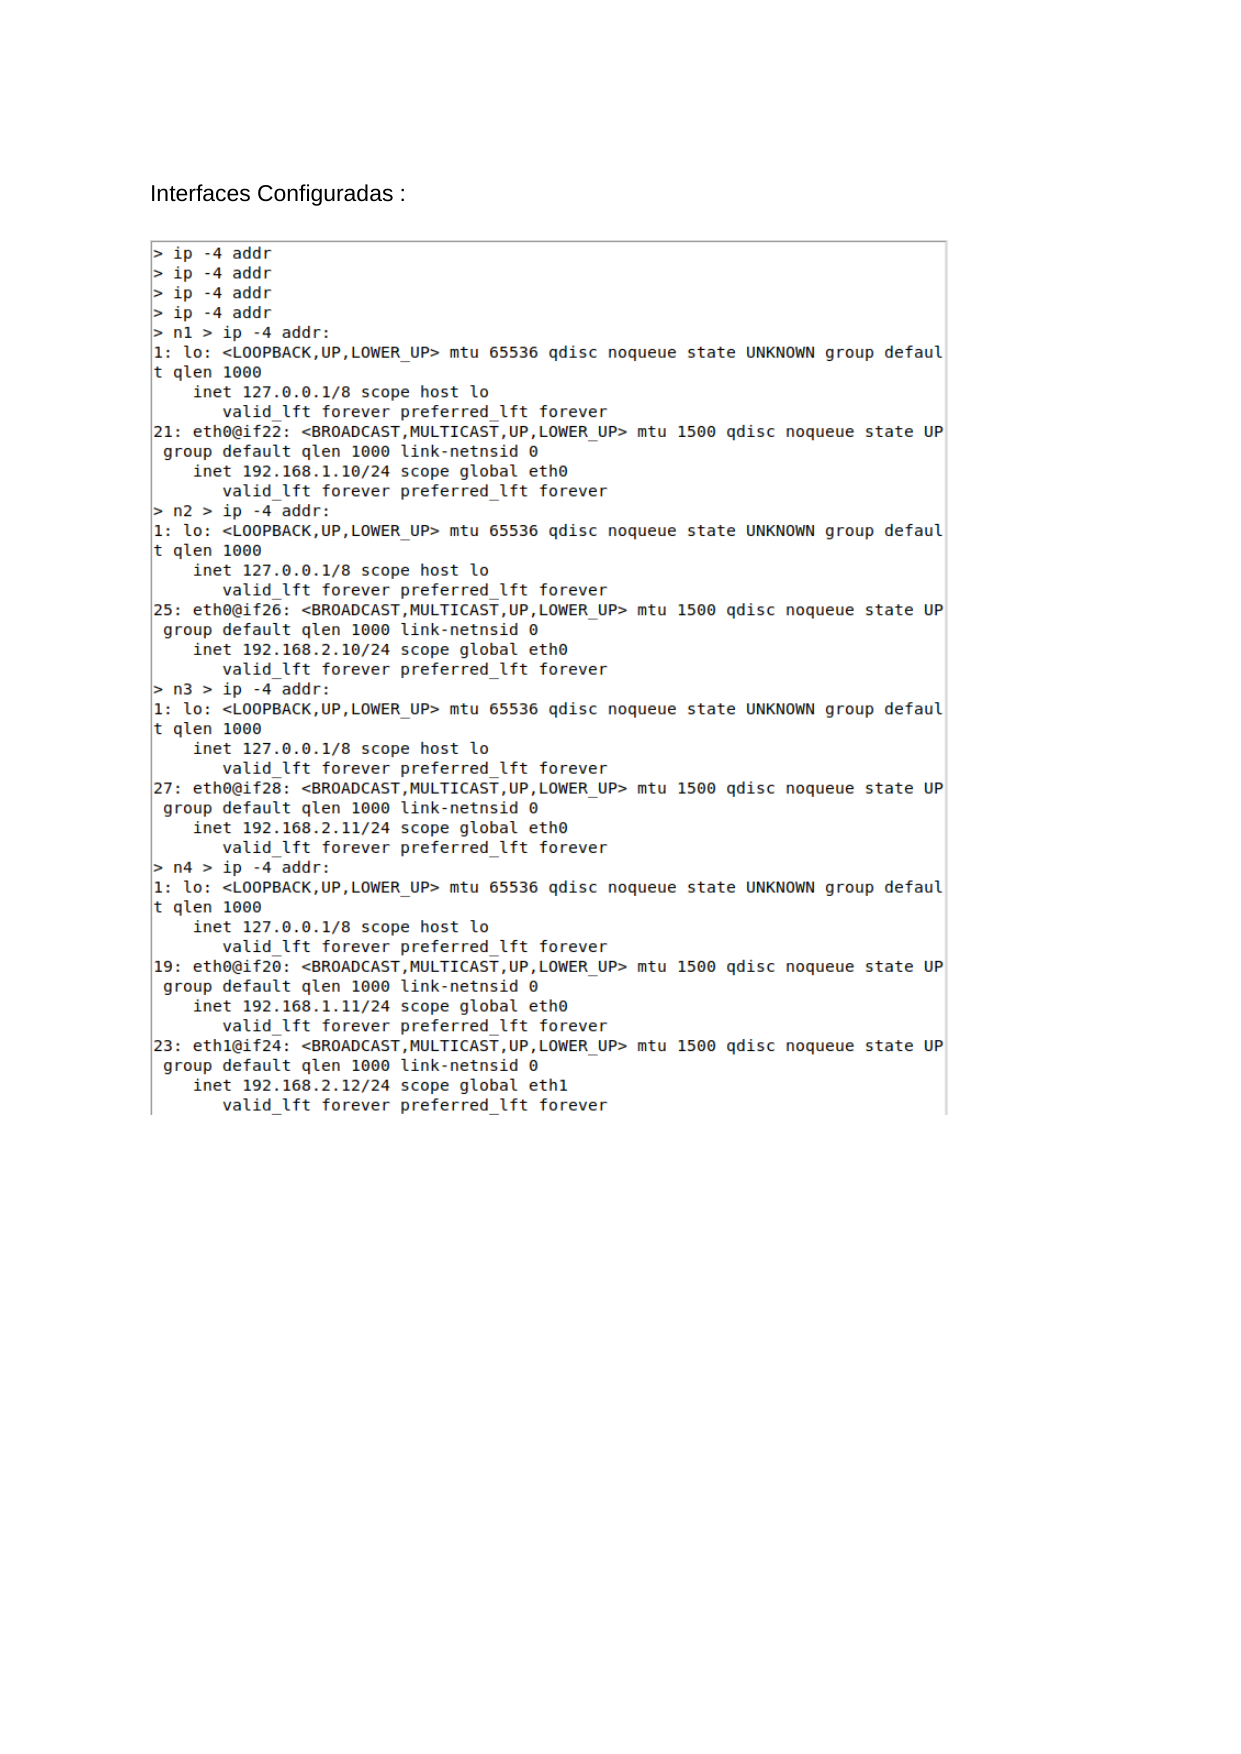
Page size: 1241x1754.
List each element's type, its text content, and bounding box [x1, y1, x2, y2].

picture [150, 240, 948, 1115]
text Interfaces Configuradas : [150, 180, 1090, 207]
